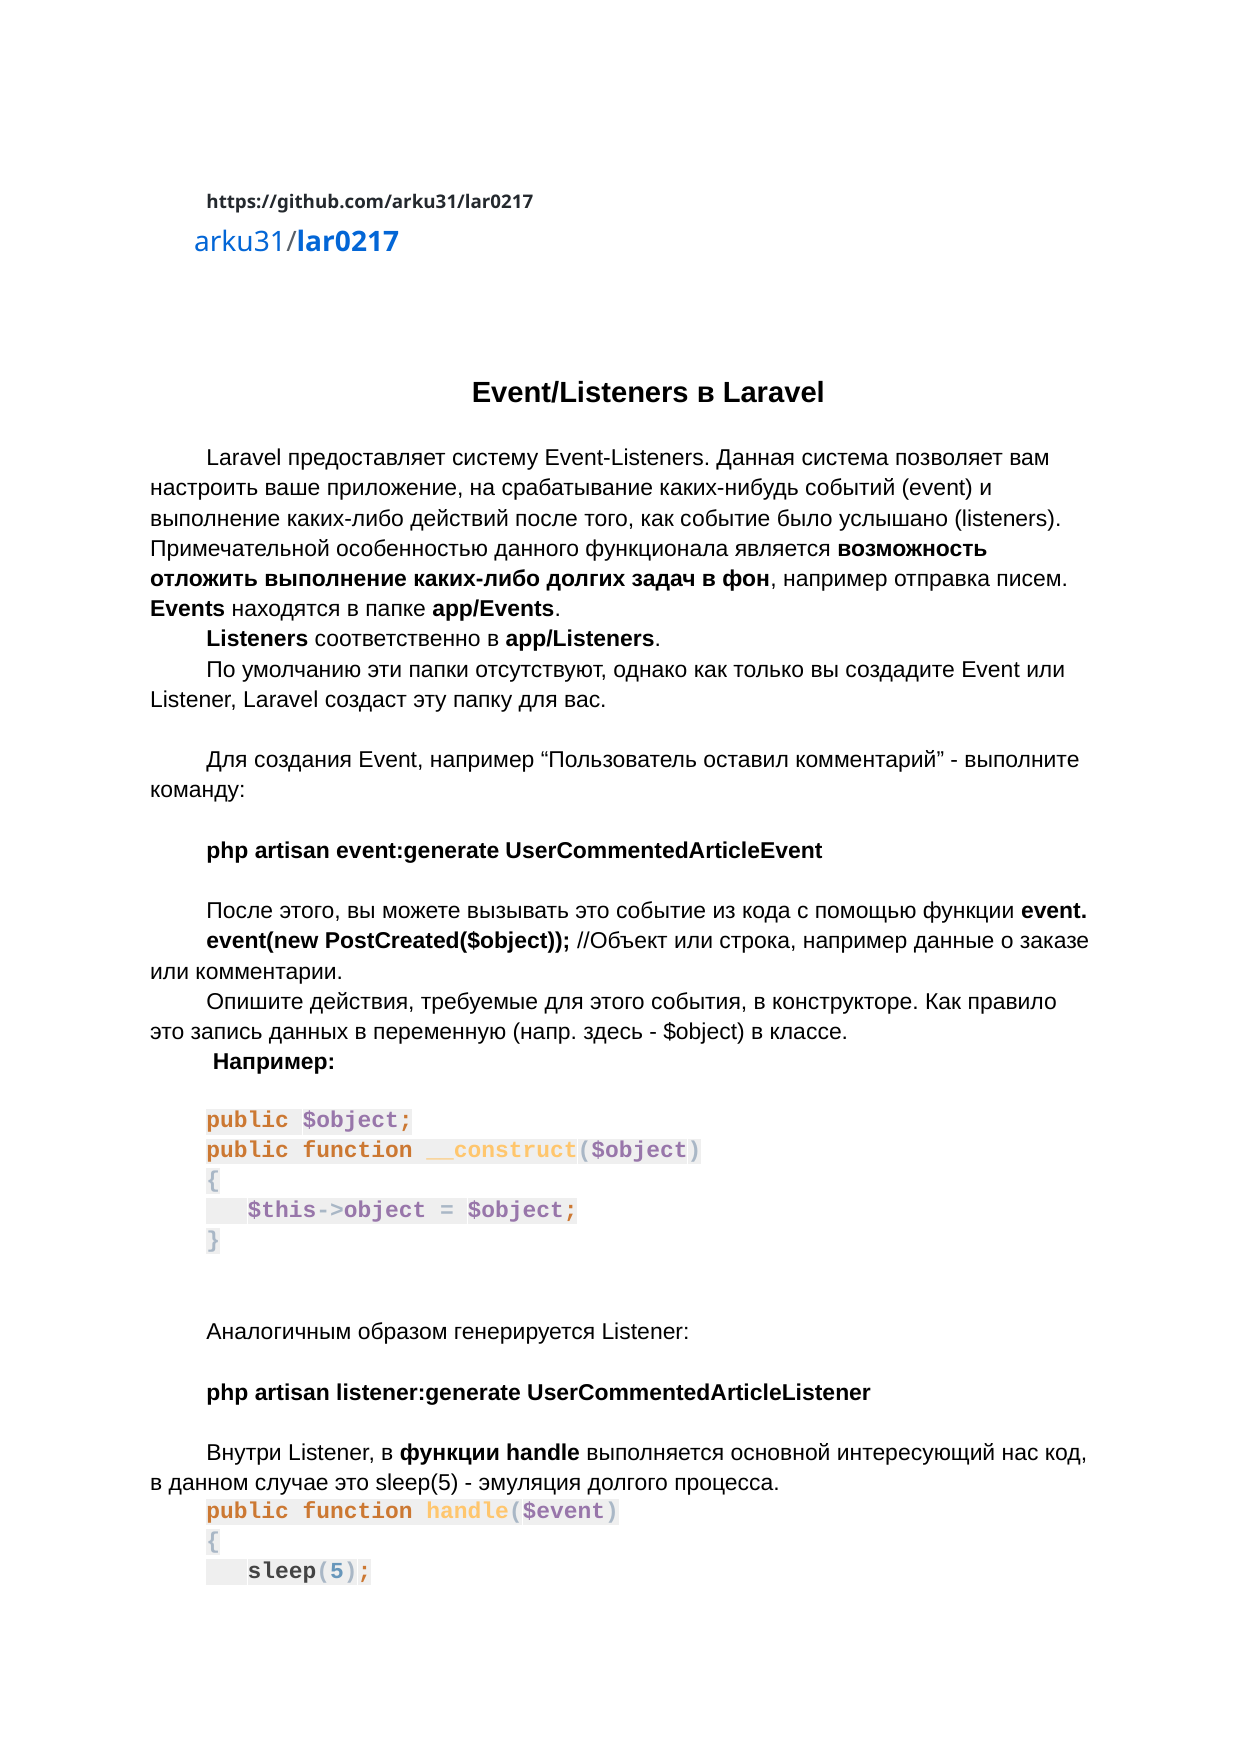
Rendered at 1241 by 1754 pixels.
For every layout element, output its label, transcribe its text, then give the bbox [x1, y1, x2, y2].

text php artisan listener:generate UserCommentedArticleListener [150, 1378, 1090, 1405]
text Laravel предоставляет систему Event-Listeners. Данная система позволяет вам настроить ваше приложение, на срабатывание каких-нибудь событий (event) и выполнение каких-либо действий после того, как событие было услышано (listeners). Примечательной особенностью данного функционала является возможность отложить выполнение каких-либо долгих задач в фон, например отправка писем. Events находятся в папке app/Events. [150, 444, 1090, 622]
text sleep(5); [150, 1559, 1090, 1585]
text Для создания Event, например “Пользователь оставил комментарий” - выполните команду: [150, 746, 1090, 803]
text { [150, 1529, 1090, 1555]
text } [150, 1228, 1090, 1254]
text Event/Listeners в Laravel [150, 375, 1090, 409]
text event(new PostCreated($object)); //Объект или строка, например данные о заказе или комментарии. [150, 927, 1090, 984]
text https://github.com/arku31/lar0217 [150, 188, 1090, 214]
text Listeners соответственно в app/Listeners. [150, 625, 1090, 652]
text По умолчанию эти папки отсутствуют, однако как только вы создадите Event или Listener, Laravel создаст эту папку для вас. [150, 656, 1090, 712]
text public function __construct($object) [150, 1138, 1090, 1164]
text { [150, 1168, 1090, 1194]
text После этого, вы можете вызывать это событие из кода с помощью функции event. [150, 897, 1090, 924]
text php artisan event:generate UserCommentedArticleEvent [150, 837, 1090, 863]
text public $object; [150, 1109, 1090, 1135]
text Внутри Listener, в функции handle выполняется основной интересующий нас код, в данном случае это sleep(5) - эмуляция долгого процесса. [150, 1439, 1090, 1496]
text public function handle($event) [150, 1499, 1090, 1525]
text Аналогичным образом генерируется Listener: [150, 1318, 1090, 1344]
subtitle arku31/lar0217 [150, 219, 1090, 260]
text Например: [150, 1048, 1090, 1075]
text $this->object = $object; [150, 1198, 1090, 1224]
text Опишите действия, требуемые для этого события, в конструкторе. Как правило это запись данных в переменную (напр. здесь - $object) в классе. [150, 988, 1090, 1044]
